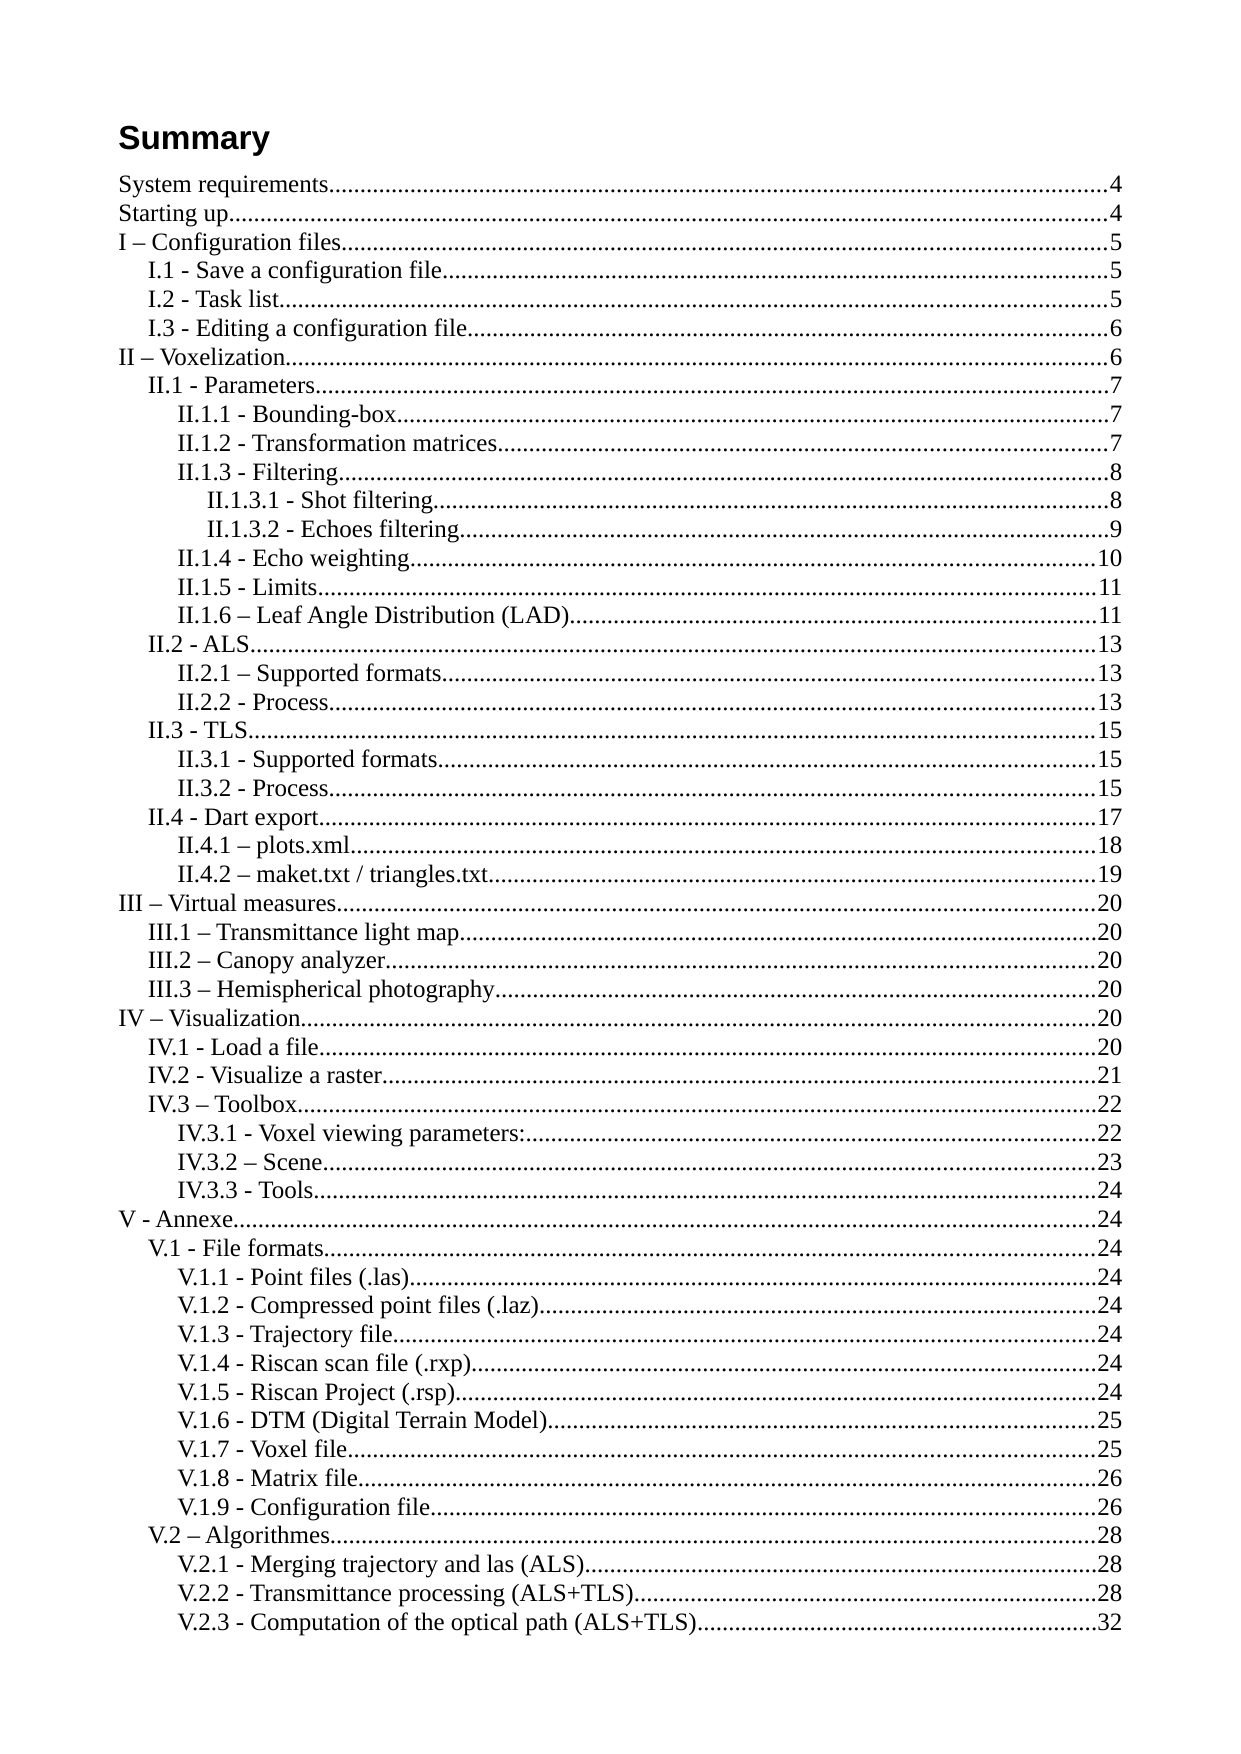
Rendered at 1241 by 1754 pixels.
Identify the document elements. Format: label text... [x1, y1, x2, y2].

text IV.3.2 – Scene 23 [177, 1147, 1122, 1175]
text II.4 - Dart export 17 [148, 802, 1122, 830]
text II.2.2 - Process 13 [177, 687, 1122, 715]
text II.1.3.1 - Shot filtering 8 [207, 485, 1122, 514]
text V.1.5 - Riscan Project (.rsp) 24 [177, 1377, 1122, 1405]
text II – Voxelization 6 [118, 342, 1122, 370]
text IV.1 - Load a file 20 [148, 1032, 1122, 1060]
text II.1.2 - Transformation matrices 7 [177, 428, 1122, 457]
text II.3.2 - Process 15 [177, 773, 1122, 802]
text V.1 - File formats 24 [148, 1233, 1122, 1262]
text IV.2 - Visualize a raster 21 [148, 1060, 1122, 1089]
text II.1 - Parameters 7 [148, 370, 1122, 399]
text V.1.3 - Trajectory file 24 [177, 1319, 1122, 1348]
text System requirements 4 [118, 169, 1122, 198]
text IV.3.3 - Tools 24 [177, 1175, 1122, 1204]
text II.2 - ALS 13 [148, 629, 1122, 658]
text II.2.1 – Supported formats 13 [177, 658, 1122, 687]
text II.1.3.2 - Echoes filtering 9 [207, 514, 1122, 543]
text IV – Visualization 20 [118, 1003, 1122, 1032]
text III.3 – Hemispherical photography 20 [148, 974, 1122, 1003]
text V - Annexe 24 [118, 1204, 1122, 1233]
text I.2 - Task list 5 [148, 284, 1122, 313]
text V.1.2 - Compressed point files (.laz) 24 [177, 1290, 1122, 1319]
text V.1.4 - Riscan scan file (.rxp) 24 [177, 1348, 1122, 1377]
text II.1.4 - Echo weighting 10 [177, 543, 1122, 572]
text V.2.2 - Transmittance processing (ALS+TLS) 28 [177, 1578, 1122, 1607]
text III.2 – Canopy analyzer 20 [148, 945, 1122, 974]
text V.2.3 - Computation of the optical path (ALS+TLS) 32 [177, 1607, 1122, 1635]
text V.1.6 - DTM (Digital Terrain Model) 25 [177, 1405, 1122, 1434]
text II.1.6 – Leaf Angle Distribution (LAD) 11 [177, 600, 1122, 629]
text IV.3 – Toolbox 22 [148, 1089, 1122, 1118]
text Starting up 4 [118, 198, 1122, 227]
text III.1 – Transmittance light map 20 [148, 917, 1122, 945]
subtitle Summary [118, 118, 1122, 157]
text V.1.9 - Configuration file 26 [177, 1492, 1122, 1520]
text II.1.5 - Limits 11 [177, 572, 1122, 600]
text V.2 – Algorithmes 28 [148, 1520, 1122, 1549]
text II.3 - TLS 15 [148, 715, 1122, 744]
text III – Virtual measures 20 [118, 888, 1122, 917]
text V.1.1 - Point files (.las) 24 [177, 1262, 1122, 1290]
text V.2.1 - Merging trajectory and las (ALS) 28 [177, 1549, 1122, 1578]
text II.3.1 - Supported formats 15 [177, 744, 1122, 773]
text I – Configuration files 5 [118, 227, 1122, 255]
text II.1.1 - Bounding-box 7 [177, 399, 1122, 428]
text I.1 - Save a configuration file 5 [148, 255, 1122, 284]
text II.4.2 – maket.txt / triangles.txt 19 [177, 859, 1122, 888]
text V.1.7 - Voxel file 25 [177, 1434, 1122, 1463]
text IV.3.1 - Voxel viewing parameters: 22 [177, 1118, 1122, 1147]
text I.3 - Editing a configuration file 6 [148, 313, 1122, 342]
text V.1.8 - Matrix file 26 [177, 1463, 1122, 1492]
text II.1.3 - Filtering 8 [177, 457, 1122, 485]
text II.4.1 – plots.xml 18 [177, 830, 1122, 859]
